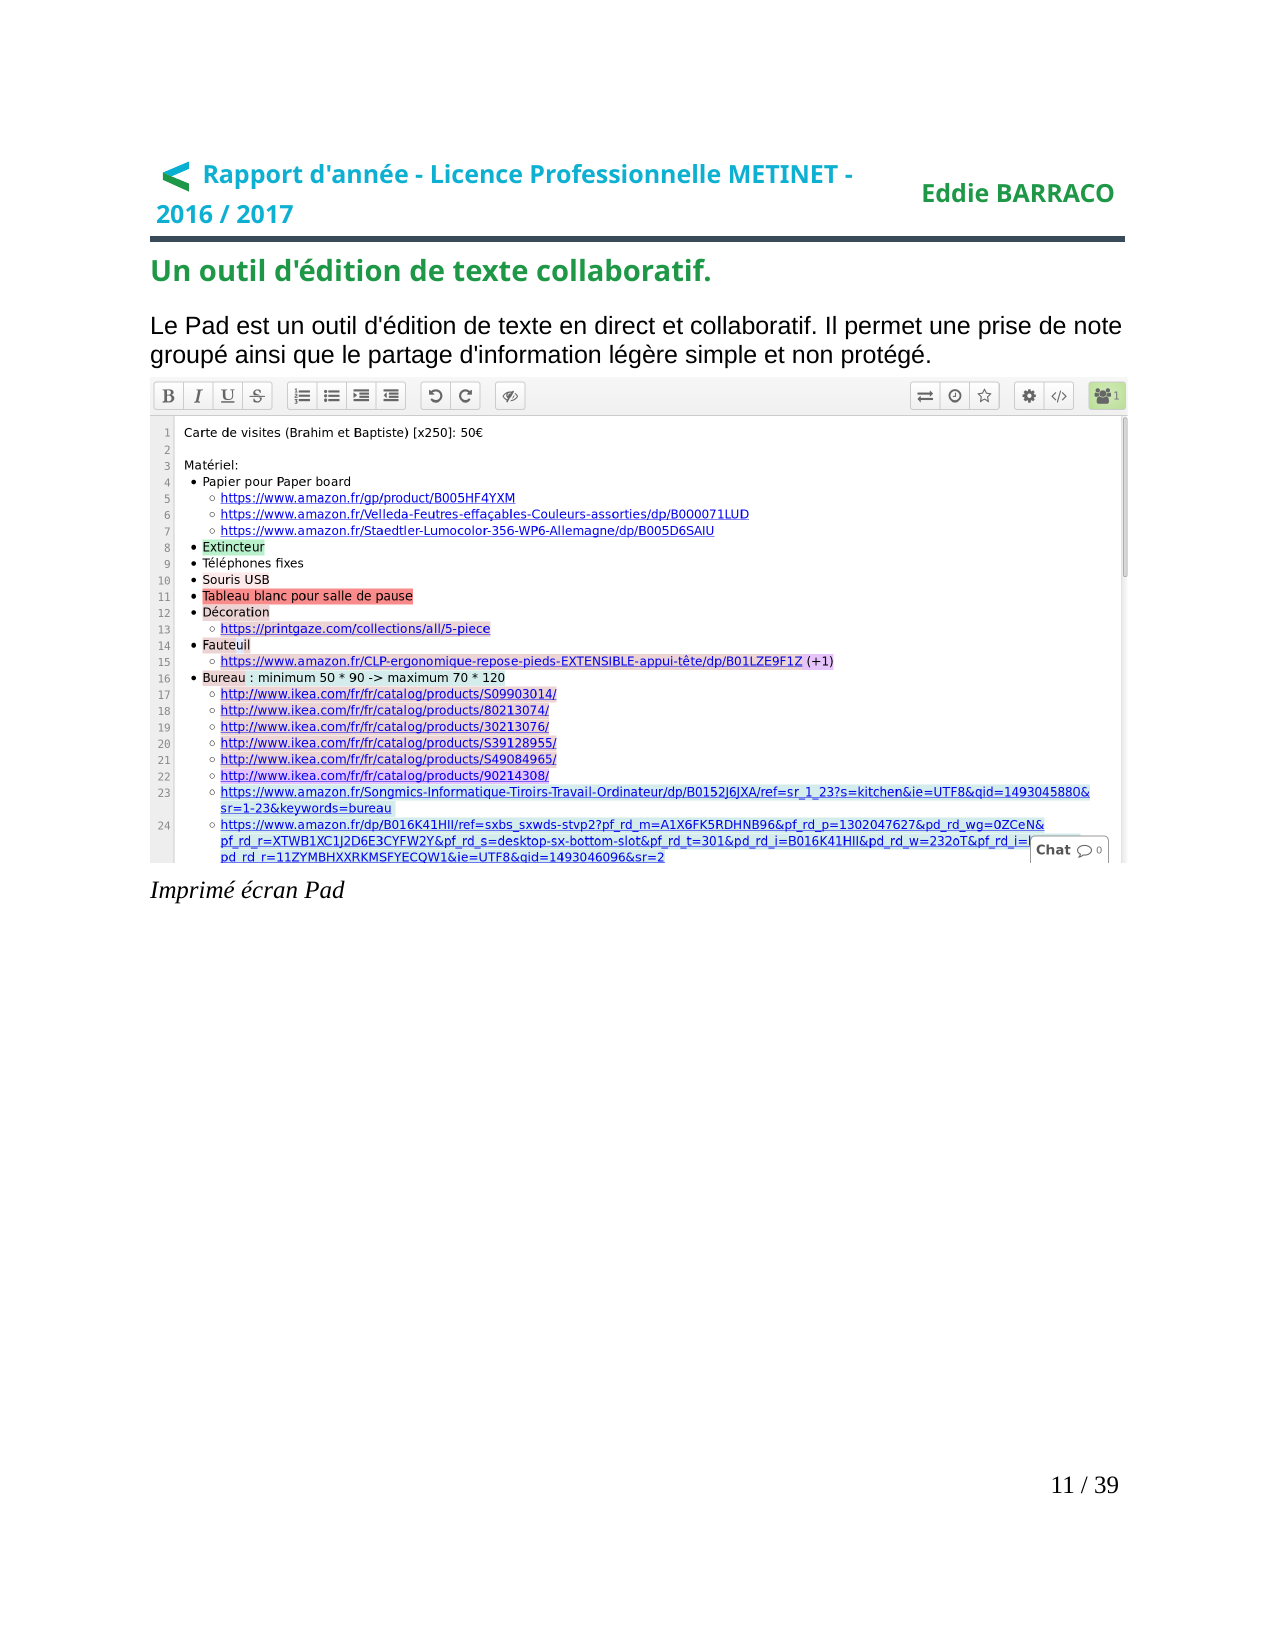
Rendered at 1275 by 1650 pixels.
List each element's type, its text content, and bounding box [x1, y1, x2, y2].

text Imprimé écran Pad [150, 875, 1125, 904]
subtitle Un outil d'édition de texte collaboratif. [150, 250, 1125, 290]
text Le Pad est un outil d'édition de texte en direct et collaboratif. Il permet une prise de note groupé ainsi que le partage d'information légère simple et non protégé. [150, 311, 1125, 369]
picture [150, 377, 1128, 863]
